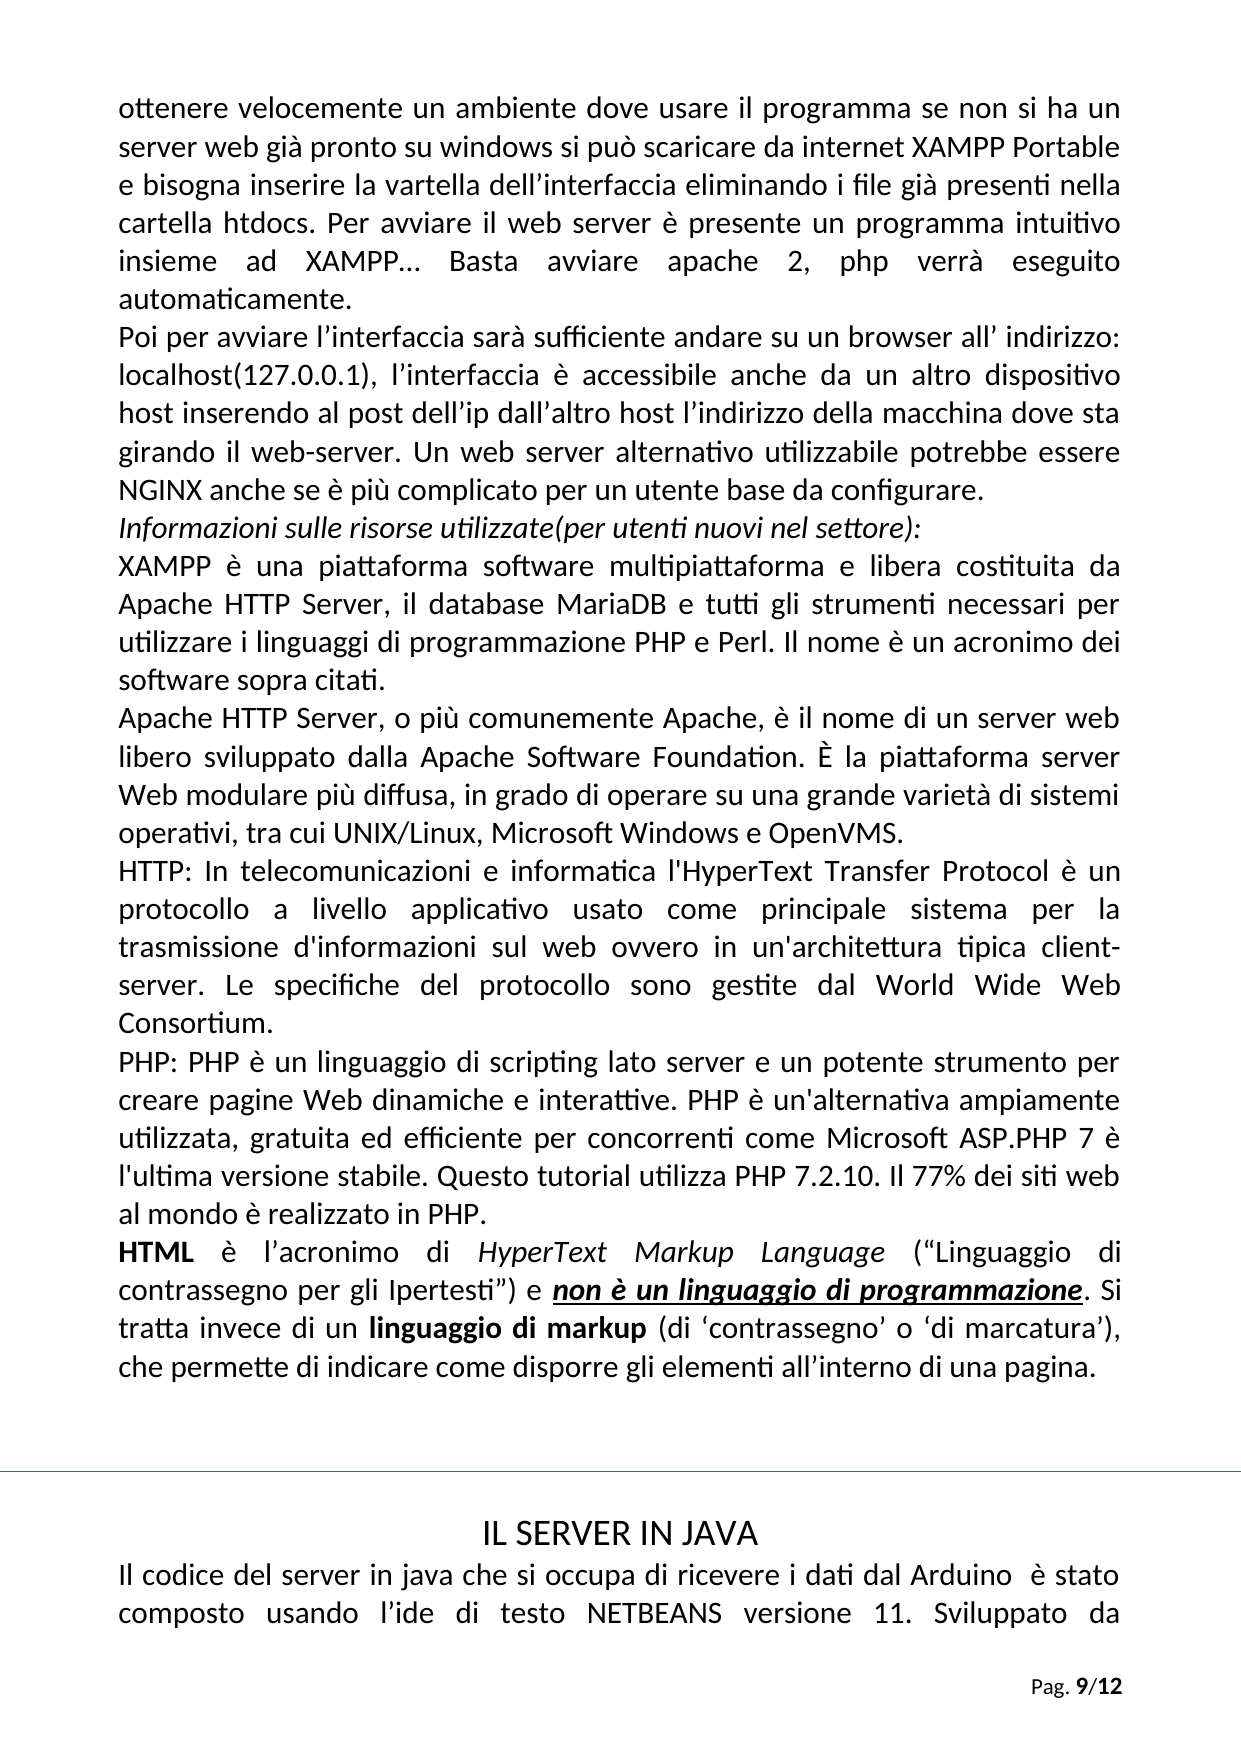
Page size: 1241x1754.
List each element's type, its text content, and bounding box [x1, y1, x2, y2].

text Apache HTTP Server, o più comunemente Apache, è il nome di un server web libero sviluppato dalla Apache Software Foundation. È la piattaforma server Web modulare più diffusa, in grado di operare su una grande varietà di sistemi operativi, tra cui UNIX/Linux, Microsoft Windows e OpenVMS. [118, 699, 1122, 851]
text ottenere velocemente un ambiente dove usare il programma se non si ha un server web già pronto su windows si può scaricare da internet XAMPP Portable e bisogna inserire la vartella dell’interfaccia eliminando i file già presenti nella cartella htdocs. Per avviare il web server è presente un programma intuitivo insieme ad XAMPP… Basta avviare apache 2, php verrà eseguito automaticamente. [118, 89, 1122, 317]
text Informazioni sulle risorse utilizzate(per utenti nuovi nel settore): [118, 508, 1122, 546]
text XAMPP è una piattaforma software multipiattaforma e libera costituita da Apache HTTP Server, il database MariaDB e tutti gli strumenti necessari per utilizzare i linguaggi di programmazione PHP e Perl. Il nome è un acronimo dei software sopra citati. [118, 546, 1122, 699]
text PHP: PHP è un linguaggio di scripting lato server e un potente strumento per creare pagine Web dinamiche e interattive. PHP è un'alternativa ampiamente utilizzata, gratuita ed efficiente per concorrenti come Microsoft ASP.PHP 7 è l'ultima versione stabile. Questo tutorial utilizza PHP 7.2.10. Il 77% dei siti web al mondo è realizzato in PHP. [118, 1042, 1122, 1232]
text Il codice del server in java che si occupa di ricevere i dati dal Arduino è stato composto usando l’ide di testo NETBEANS versione 11. Sviluppato da [118, 1555, 1122, 1631]
text IL SERVER IN JAVA [118, 1509, 1122, 1555]
text HTML è l’acronimo di HyperText Markup Language (“Linguaggio di contrassegno per gli Ipertesti”) e non è un linguaggio di programmazione. Si tratta invece di un linguaggio di markup (di ‘contrassegno’ o ‘di marcatura’), che permette di indicare come disporre gli elementi all’interno di una pagina. [118, 1232, 1122, 1385]
text HTTP: In telecomunicazioni e informatica l'HyperText Transfer Protocol è un protocollo a livello applicativo usato come principale sistema per la trasmissione d'informazioni sul web ovvero in un'architettura tipica client-server. Le specifiche del protocollo sono gestite dal World Wide Web Consortium. [118, 851, 1122, 1042]
text Poi per avviare l’interfaccia sarà sufficiente andare su un browser all’ indirizzo: localhost(127.0.0.1), l’interfaccia è accessibile anche da un altro dispositivo host inserendo al post dell’ip dall’altro host l’indirizzo della macchina dove sta girando il web-server. Un web server alternativo utilizzabile potrebbe essere NGINX anche se è più complicato per un utente base da configurare. [118, 317, 1122, 508]
